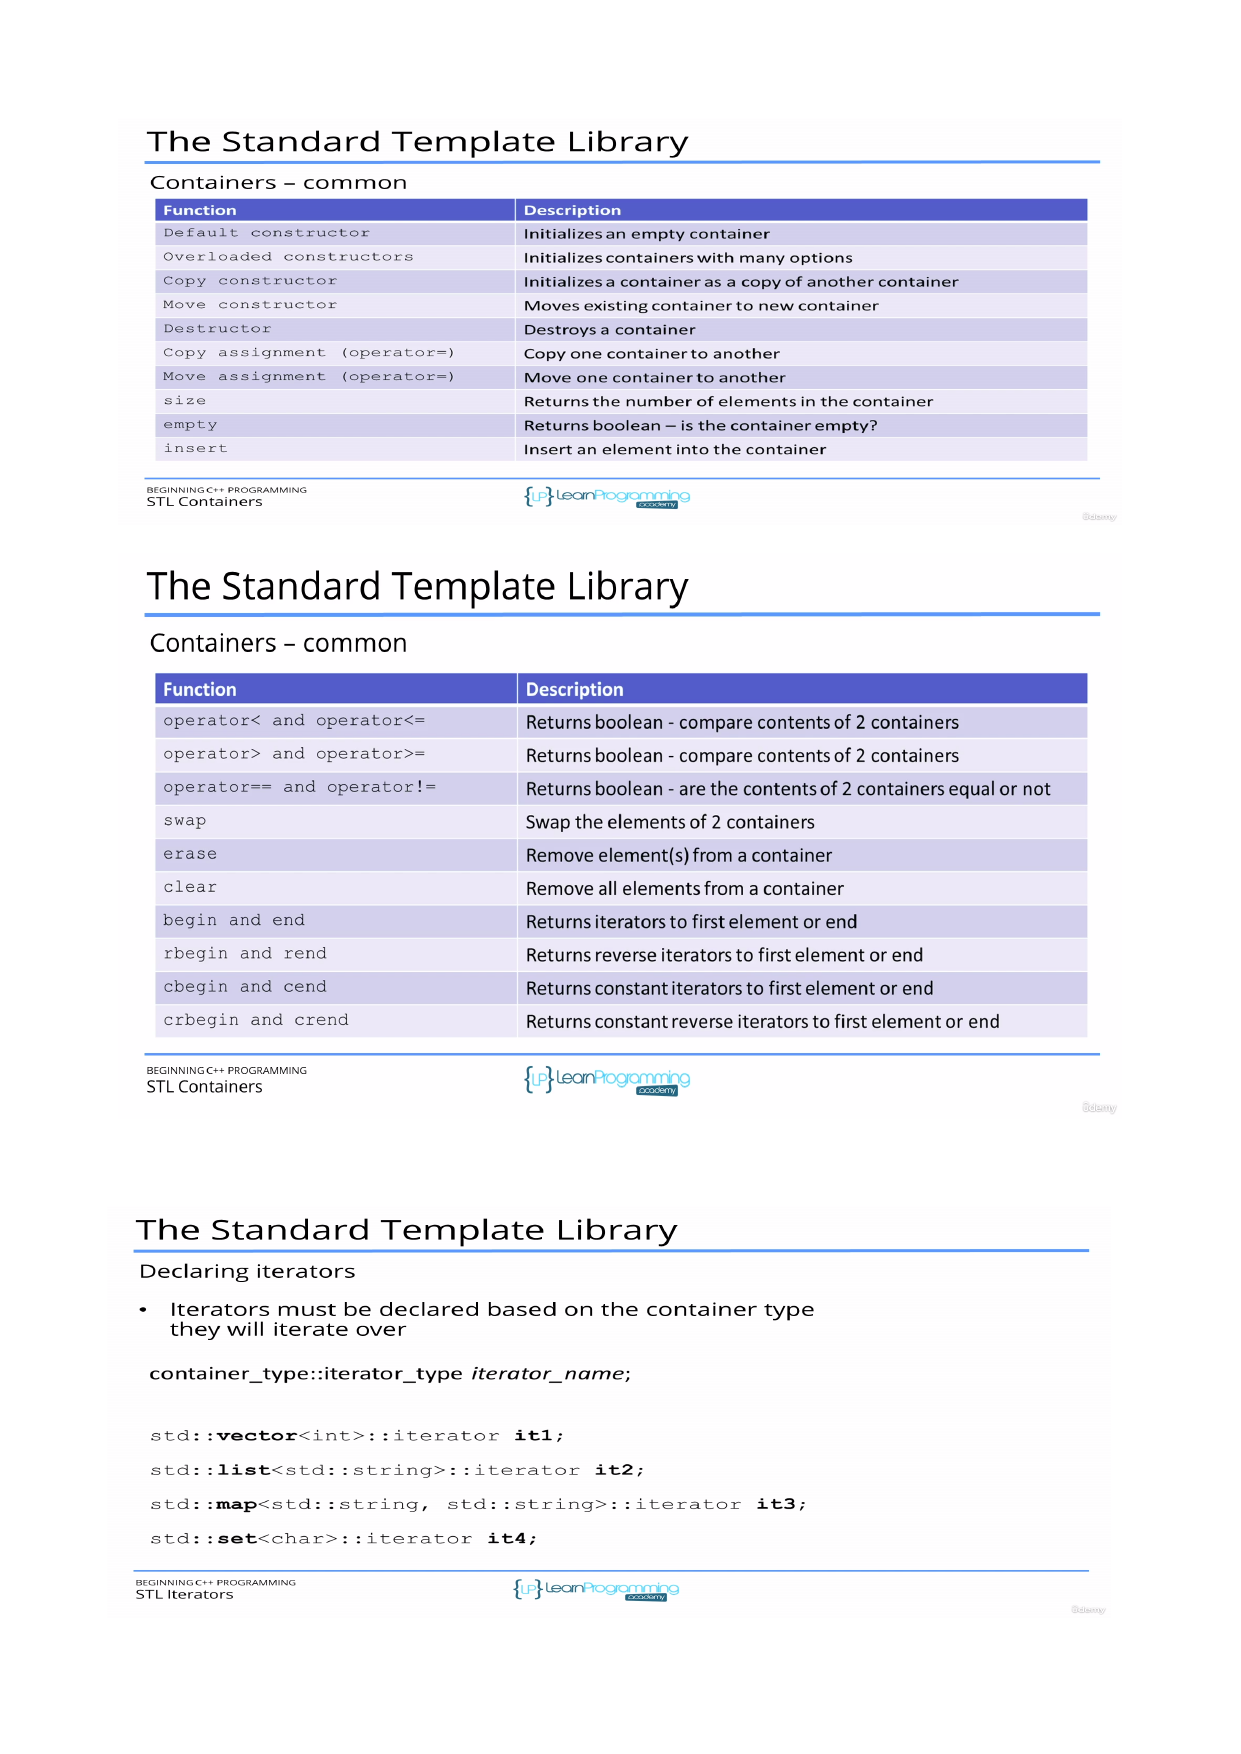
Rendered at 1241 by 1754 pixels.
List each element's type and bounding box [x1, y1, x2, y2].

picture [107, 1206, 1112, 1618]
picture [118, 118, 1123, 525]
picture [118, 553, 1123, 1119]
